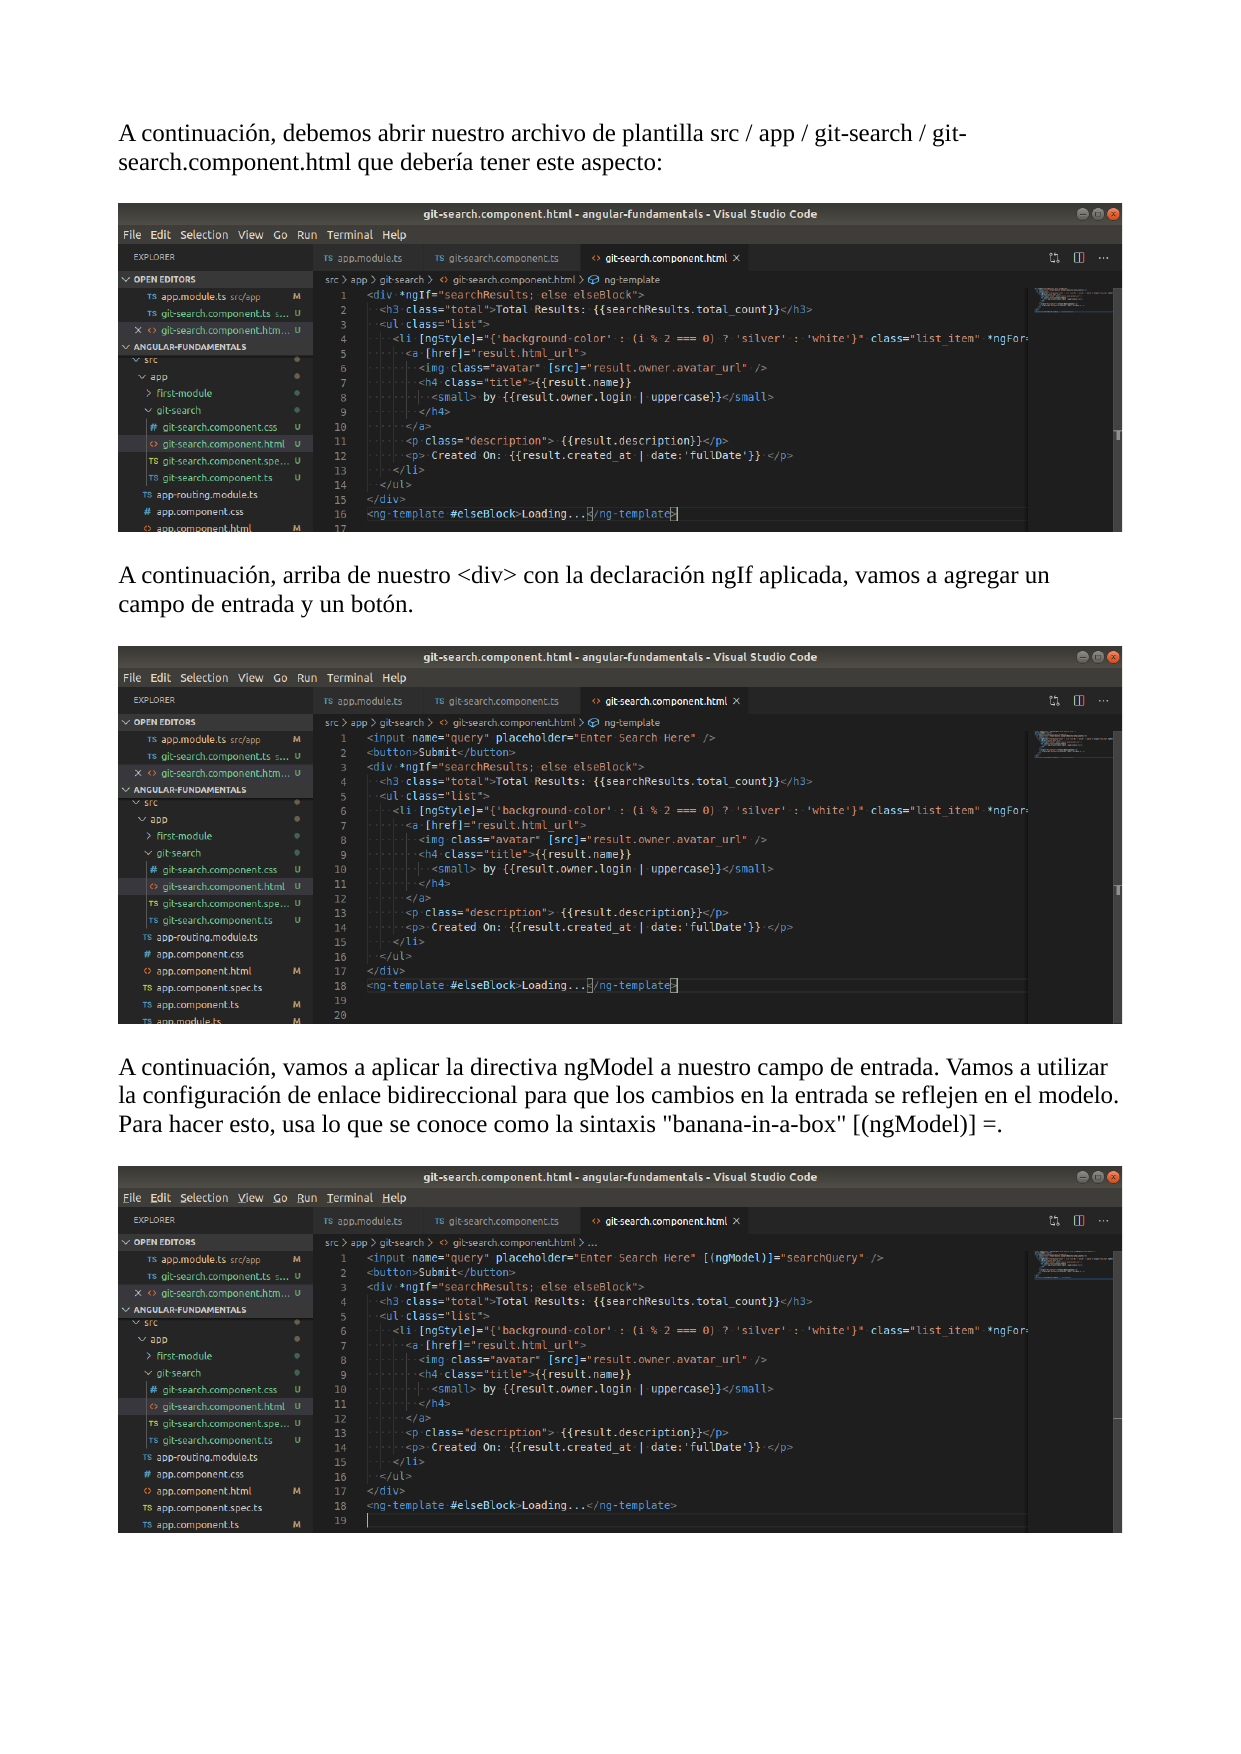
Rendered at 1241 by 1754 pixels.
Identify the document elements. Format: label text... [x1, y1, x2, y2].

picture [118, 646, 1123, 1024]
text A continuación, debemos abrir nuestro archivo de plantilla src / app / git-search / git-search.component.html que debería tener este aspecto: [118, 118, 1122, 176]
text A continuación, arriba de nuestro <div> con la declaración ngIf aplicada, vamos a agregar un campo de entrada y un botón. [118, 560, 1122, 618]
picture [118, 203, 1123, 532]
picture [118, 1166, 1123, 1533]
text A continuación, vamos a aplicar la directiva ngModel a nuestro campo de entrada. Vamos a utilizar la configuración de enlace bidireccional para que los cambios en la entrada se reflejen en el modelo. Para hacer esto, usa lo que se conoce como la sintaxis "banana-in-a-box" [(ngModel)] =. [118, 1052, 1122, 1138]
